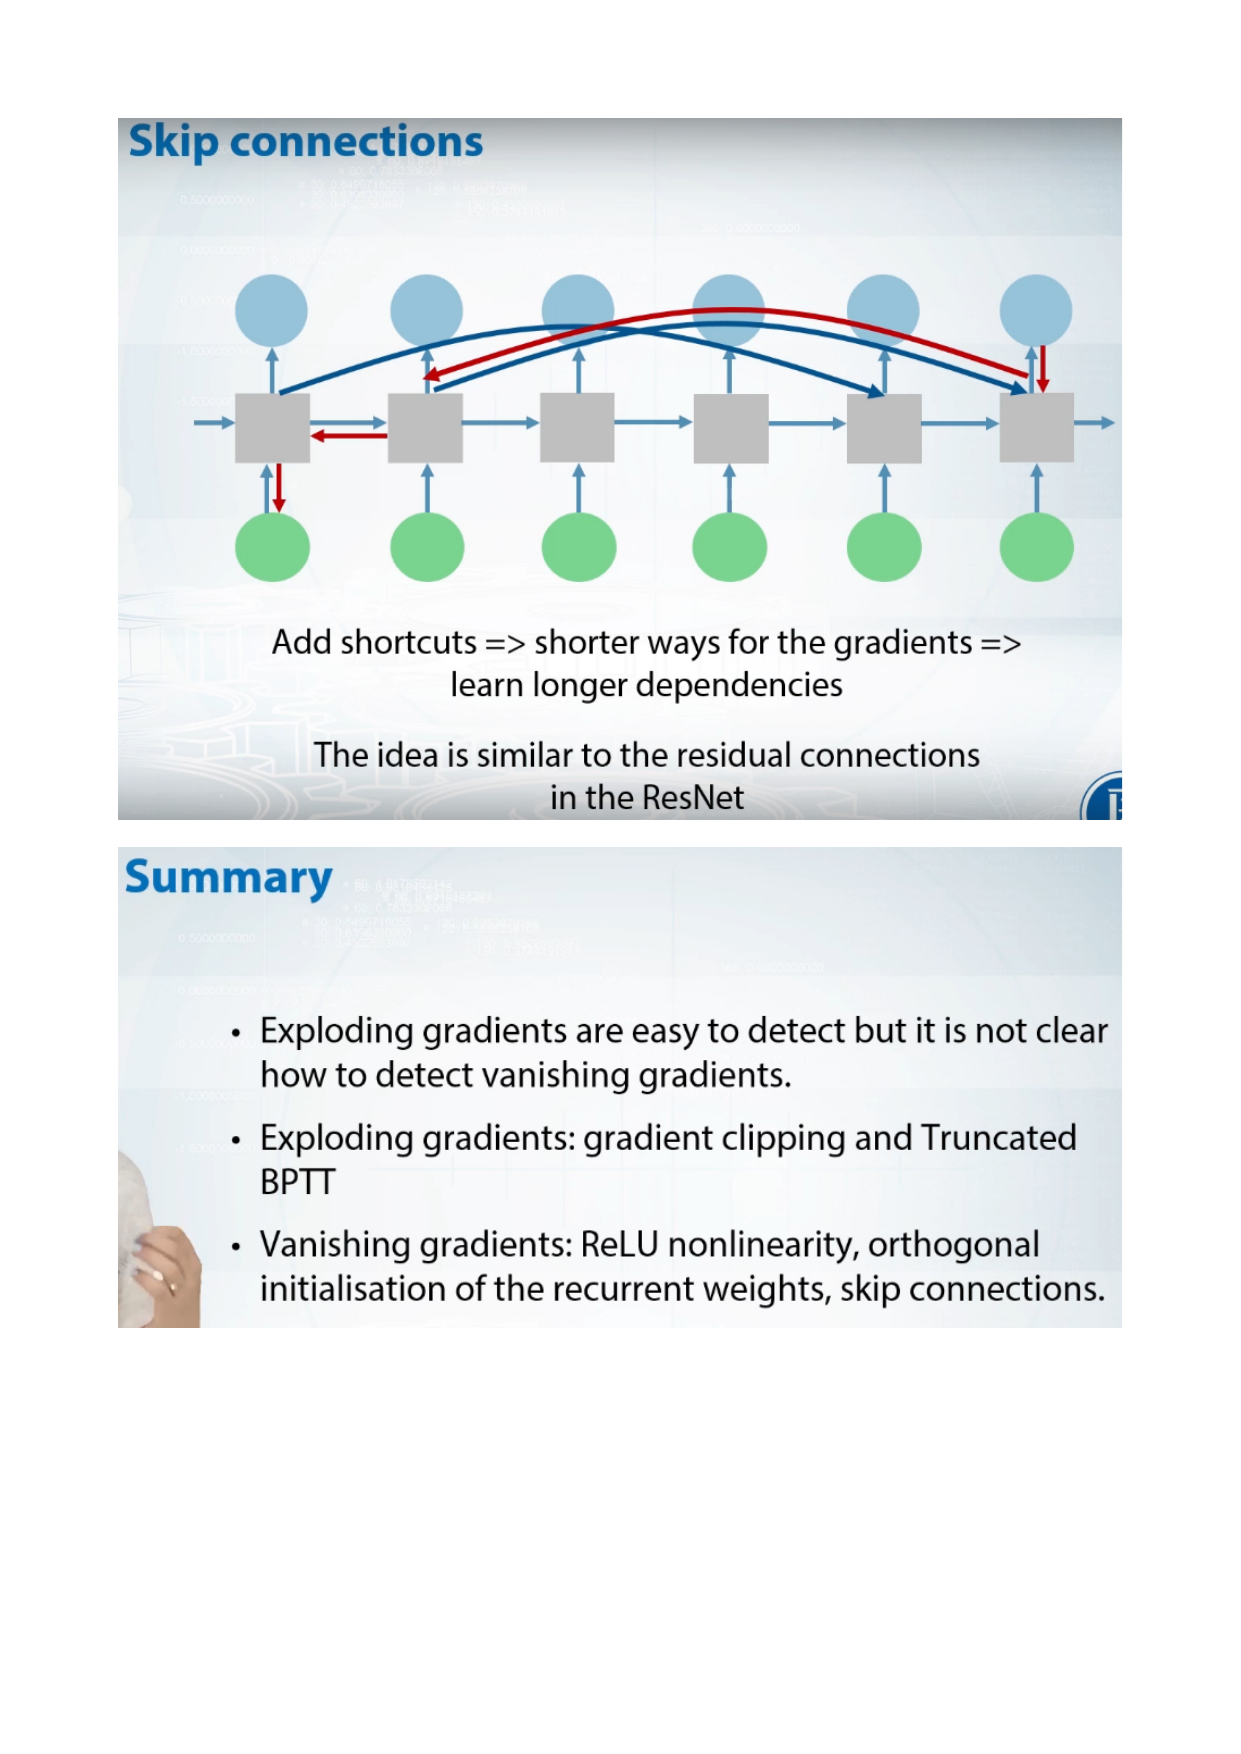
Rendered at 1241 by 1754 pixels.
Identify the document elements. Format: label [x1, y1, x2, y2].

picture [118, 847, 1123, 1328]
picture [118, 118, 1123, 820]
